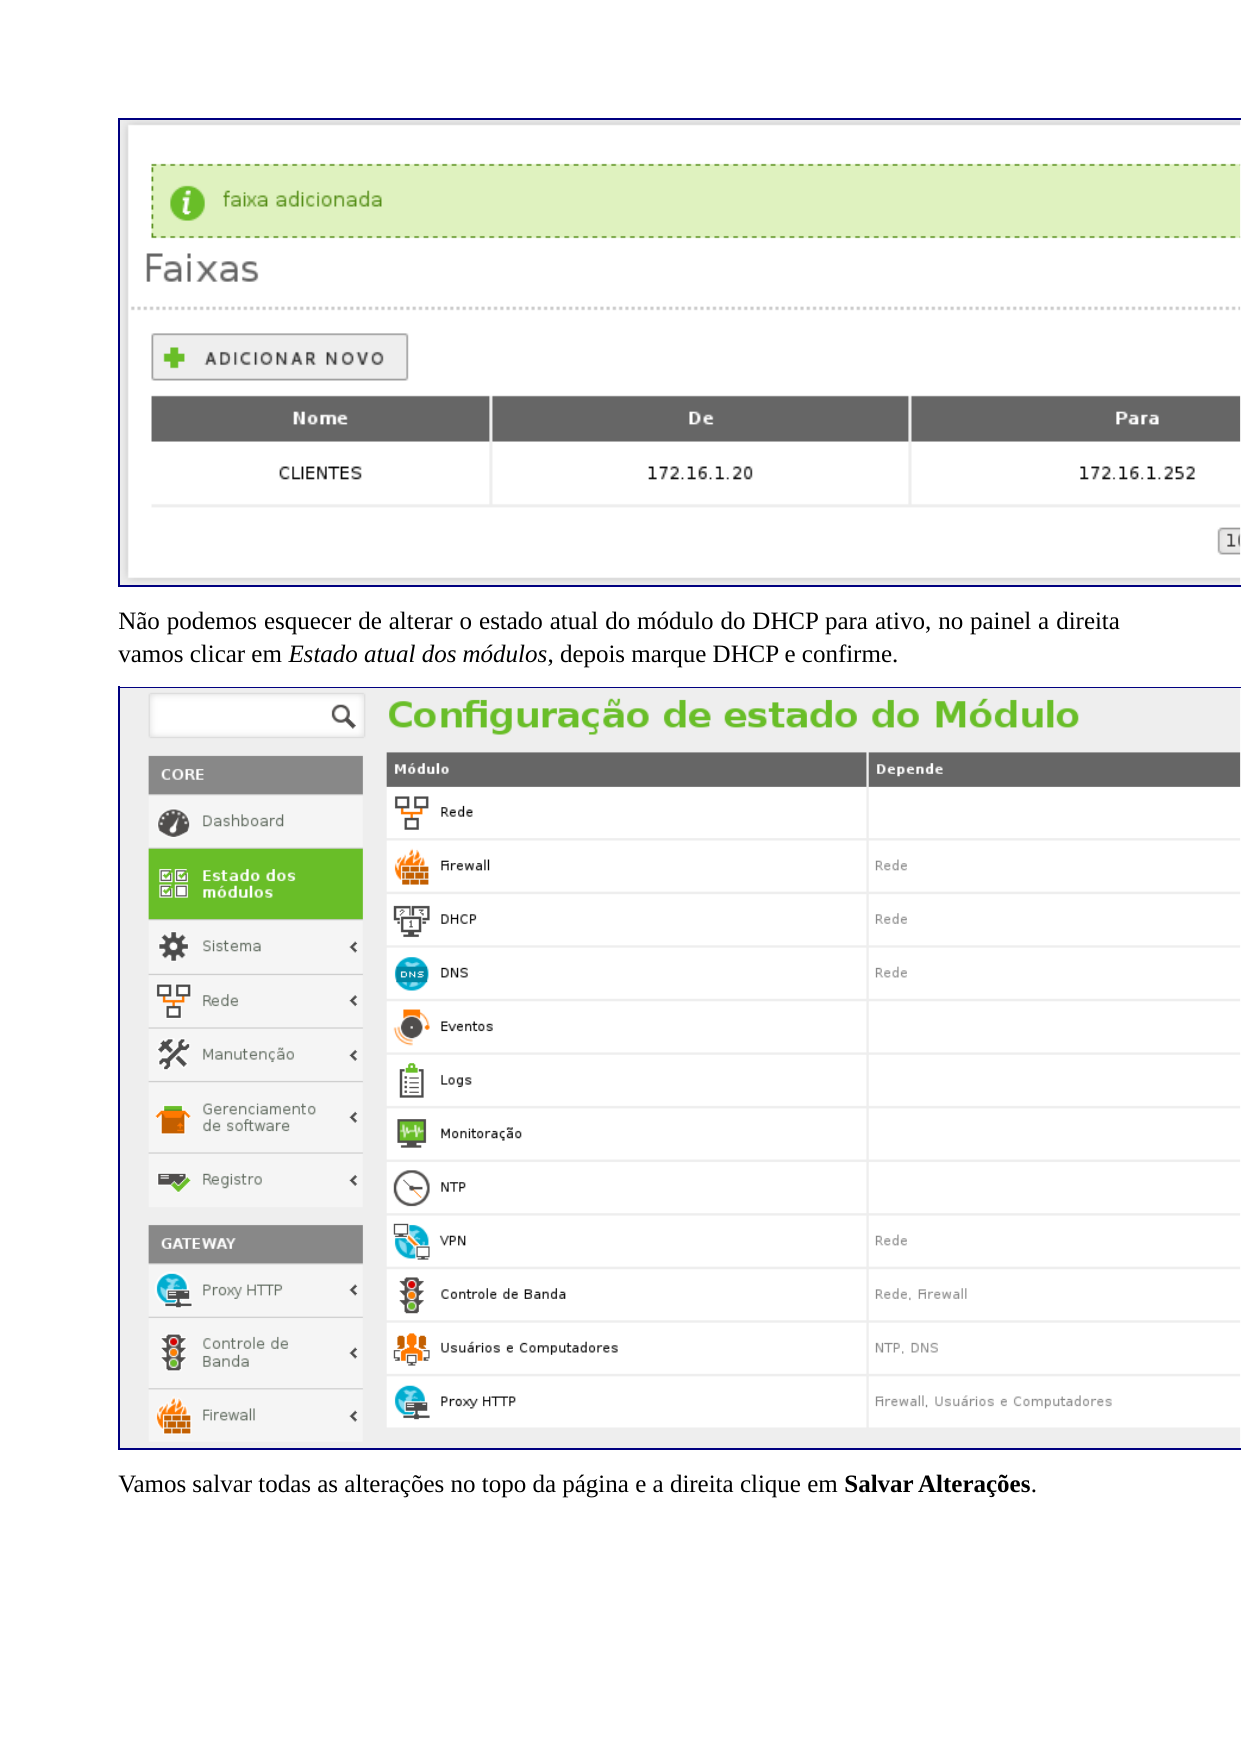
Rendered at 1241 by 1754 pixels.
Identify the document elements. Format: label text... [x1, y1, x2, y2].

text Vamos salvar todas as alterações no topo da página e a direita clique em Salvar Alterações. [118, 1469, 1122, 1498]
text Não podemos esquecer de alterar o estado atual do módulo do DHCP para ativo, no painel a direita vamos clicar em Estado atual dos módulos, depois marque DHCP e confirme. [118, 606, 1122, 667]
picture [120, 120, 1241, 585]
picture [120, 688, 1241, 1448]
